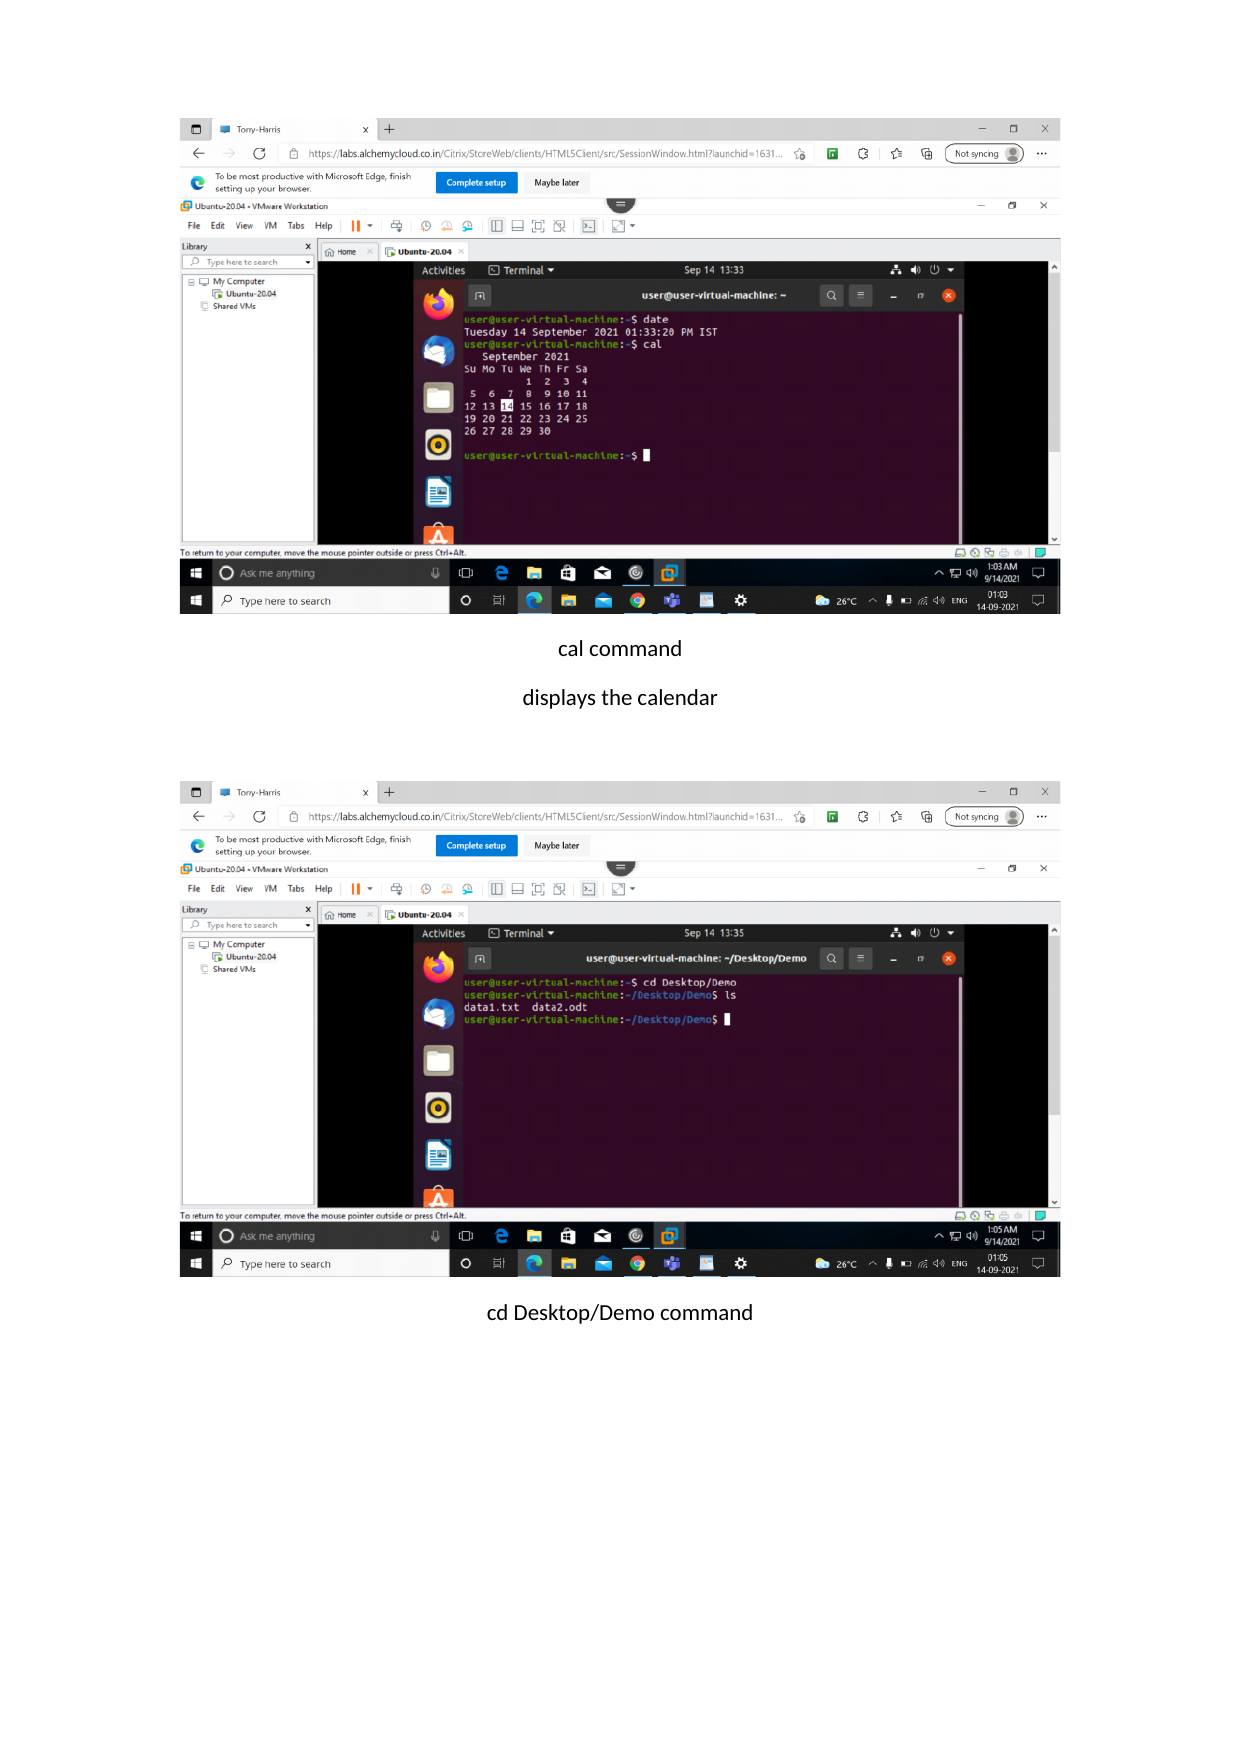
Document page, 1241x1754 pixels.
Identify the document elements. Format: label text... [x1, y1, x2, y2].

text cal command [118, 634, 1122, 663]
text cd Desktop/Demo command [118, 1298, 1122, 1326]
text displays the calendar [118, 683, 1122, 711]
